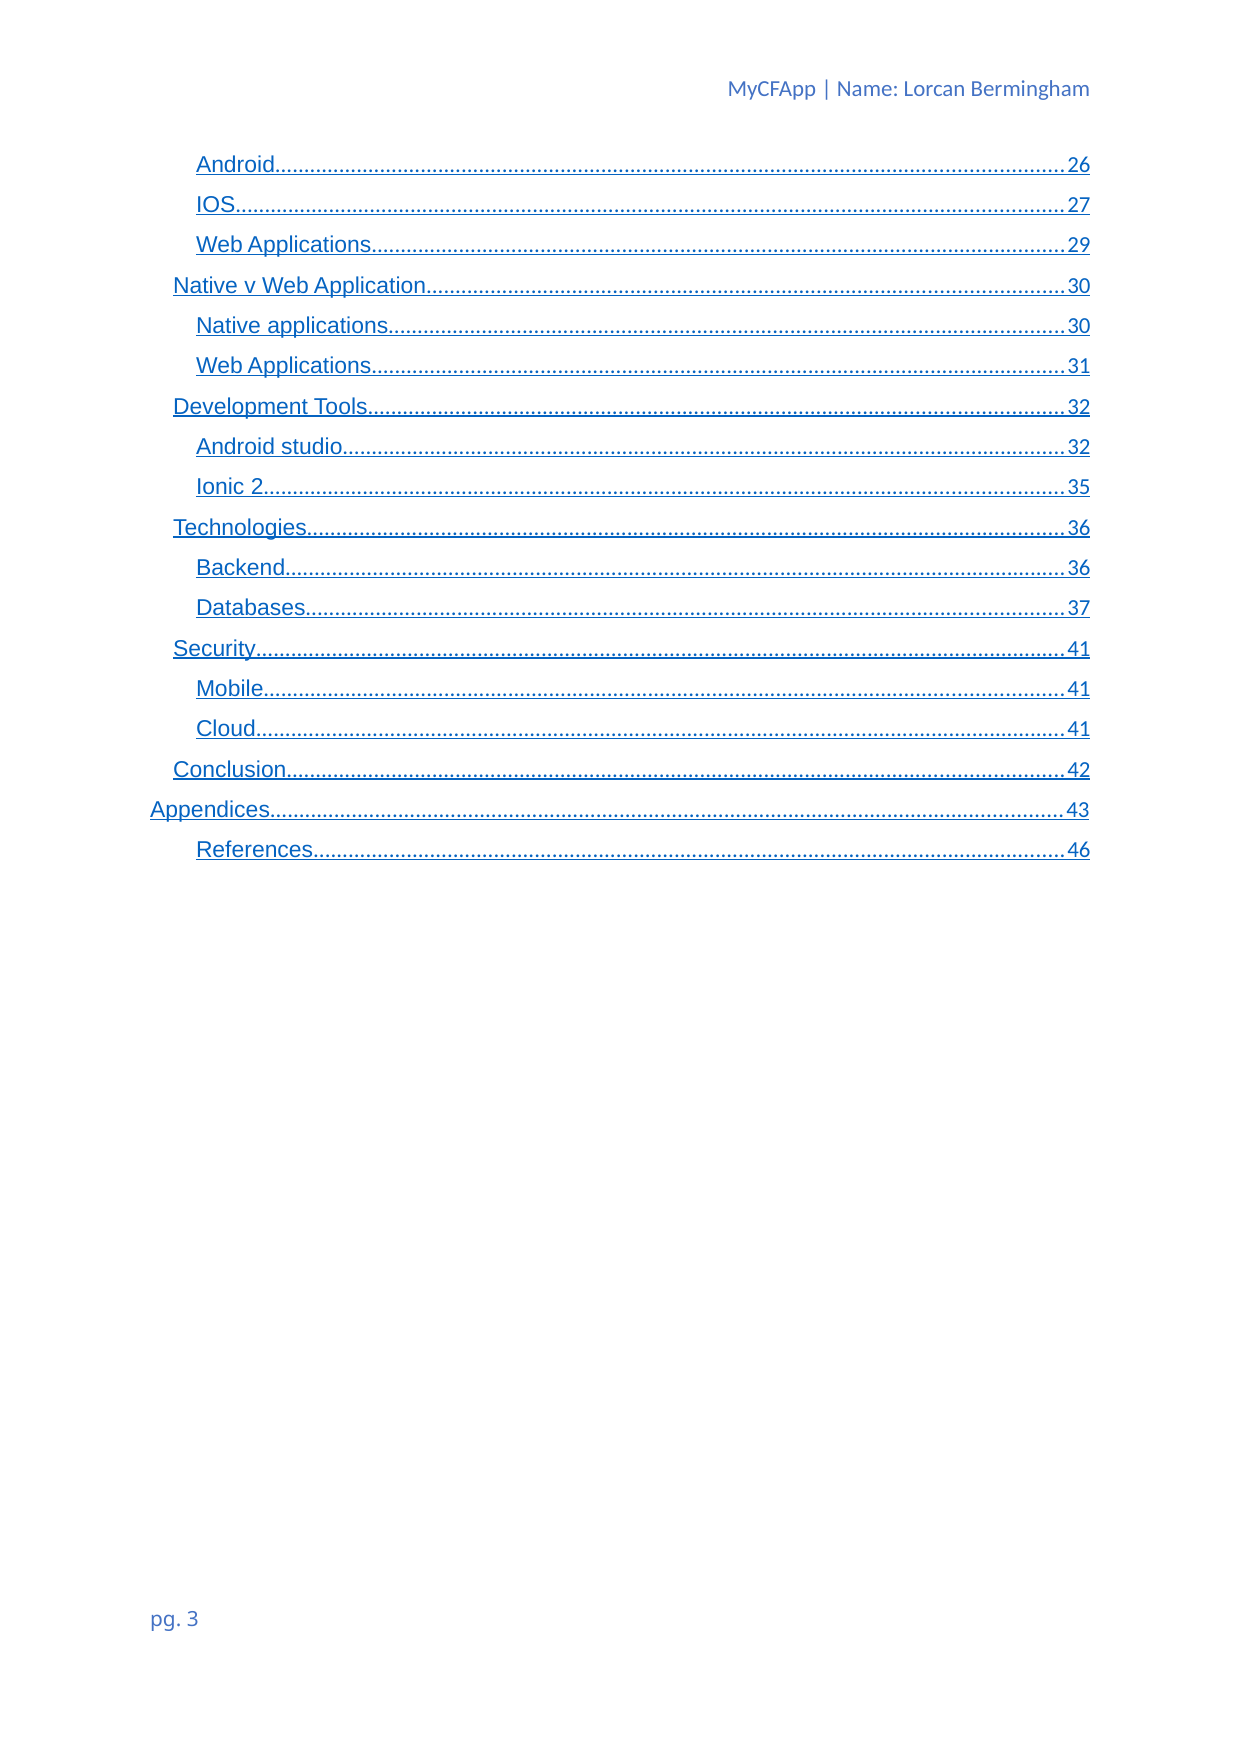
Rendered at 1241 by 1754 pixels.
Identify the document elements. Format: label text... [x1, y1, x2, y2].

text Native applications 30 [196, 311, 1090, 335]
text Databases 37 [196, 593, 1090, 617]
text IOS 27 [196, 190, 1090, 214]
text Technologies 36 [173, 513, 1090, 536]
text Android studio 32 [196, 432, 1090, 456]
text Cloud 41 [196, 714, 1090, 738]
text Web Applications 29 [196, 231, 1090, 254]
text Mobile 41 [196, 674, 1090, 698]
text Ionic 2 35 [196, 472, 1090, 496]
text Security 41 [173, 634, 1090, 657]
text Development Tools 32 [173, 392, 1090, 415]
text Conclusion 42 [173, 755, 1090, 778]
text Appendices 43 [150, 795, 1090, 823]
text Native v Web Application 30 [173, 271, 1090, 295]
text [196, 497, 1090, 501]
text Android 26 [196, 150, 1090, 174]
text References 46 [196, 835, 1090, 859]
text [196, 255, 1090, 259]
text Backend 36 [196, 553, 1090, 577]
text Web Applications 31 [196, 352, 1090, 375]
